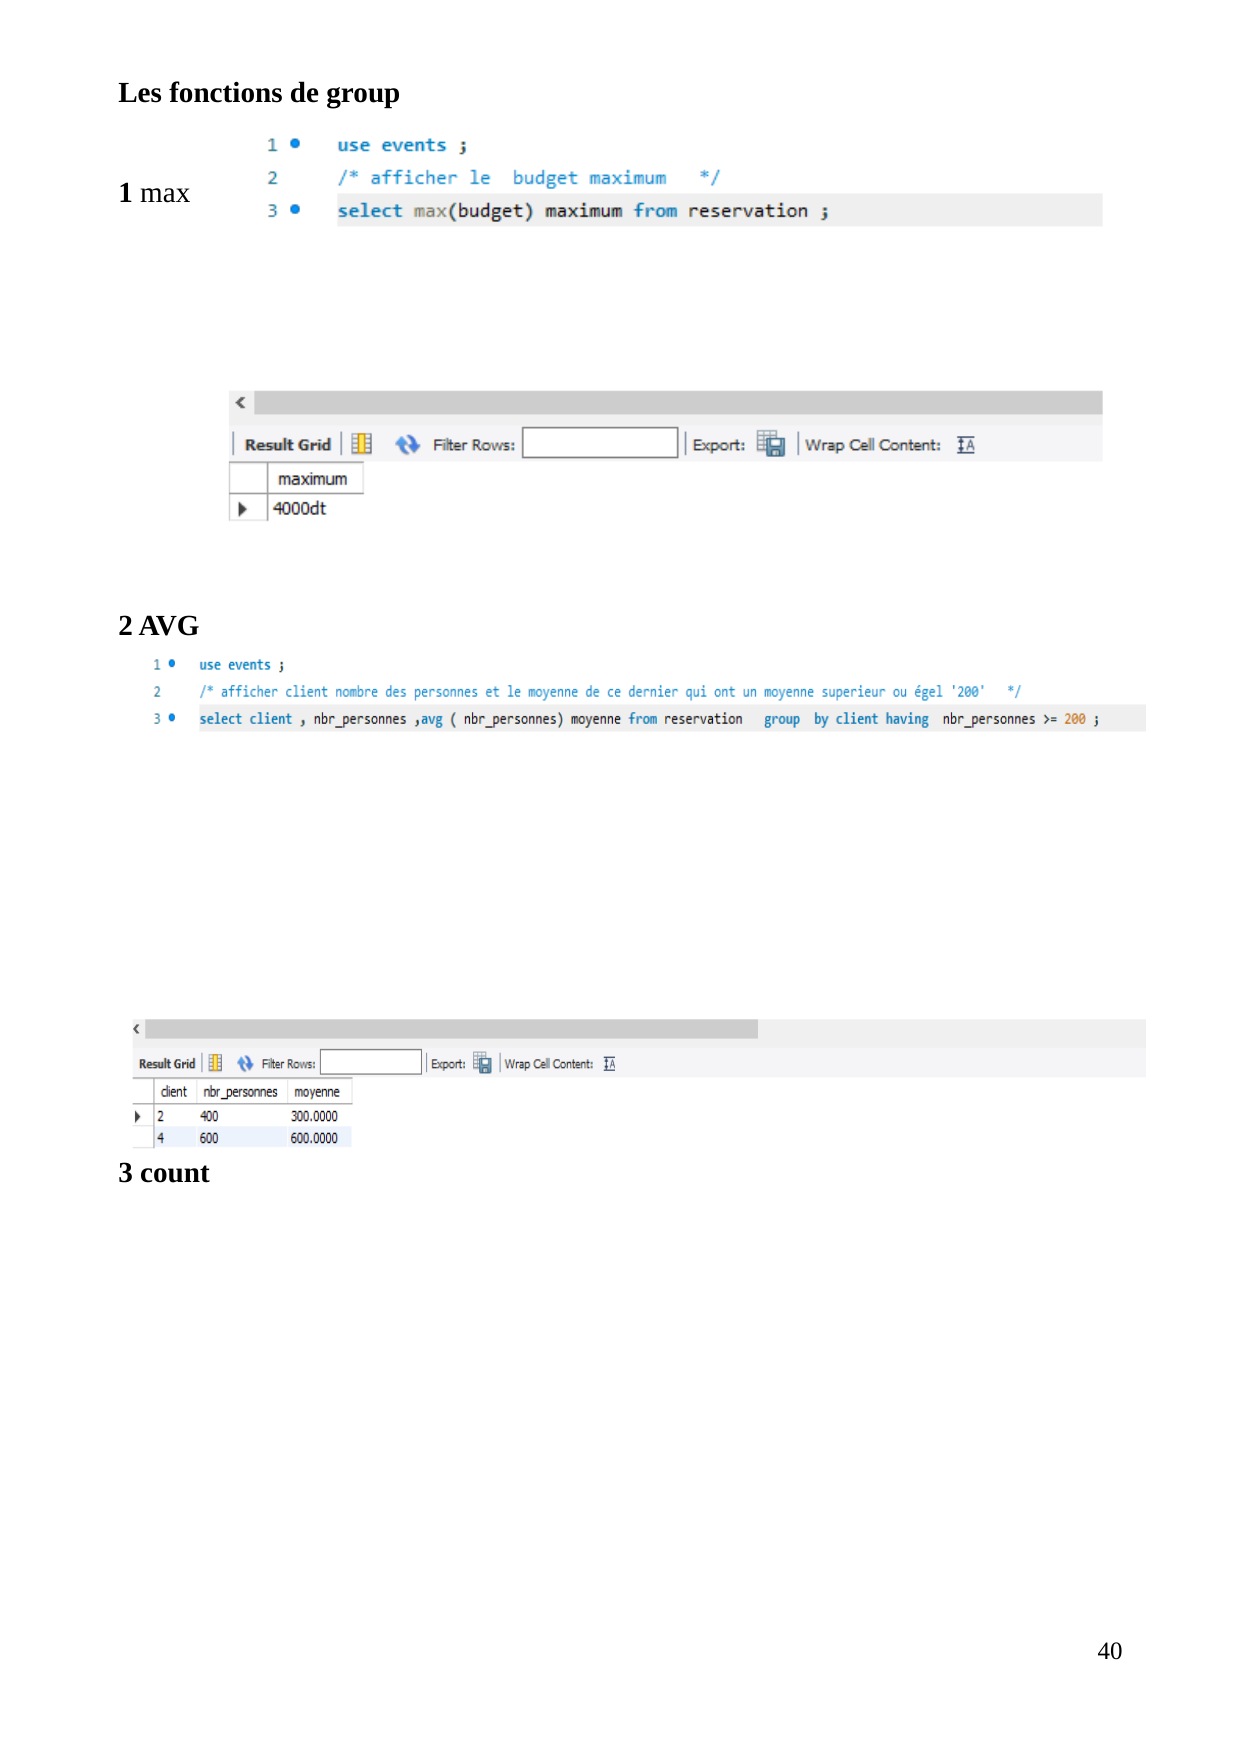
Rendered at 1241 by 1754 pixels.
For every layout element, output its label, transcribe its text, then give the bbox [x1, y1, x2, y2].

picture [228, 132, 1103, 540]
list Les fonctions de group [118, 75, 1078, 108]
list 1 max [118, 175, 228, 209]
list 2 AVG [118, 608, 1078, 642]
picture [132, 653, 1146, 1151]
list 3 count [118, 1156, 1078, 1189]
